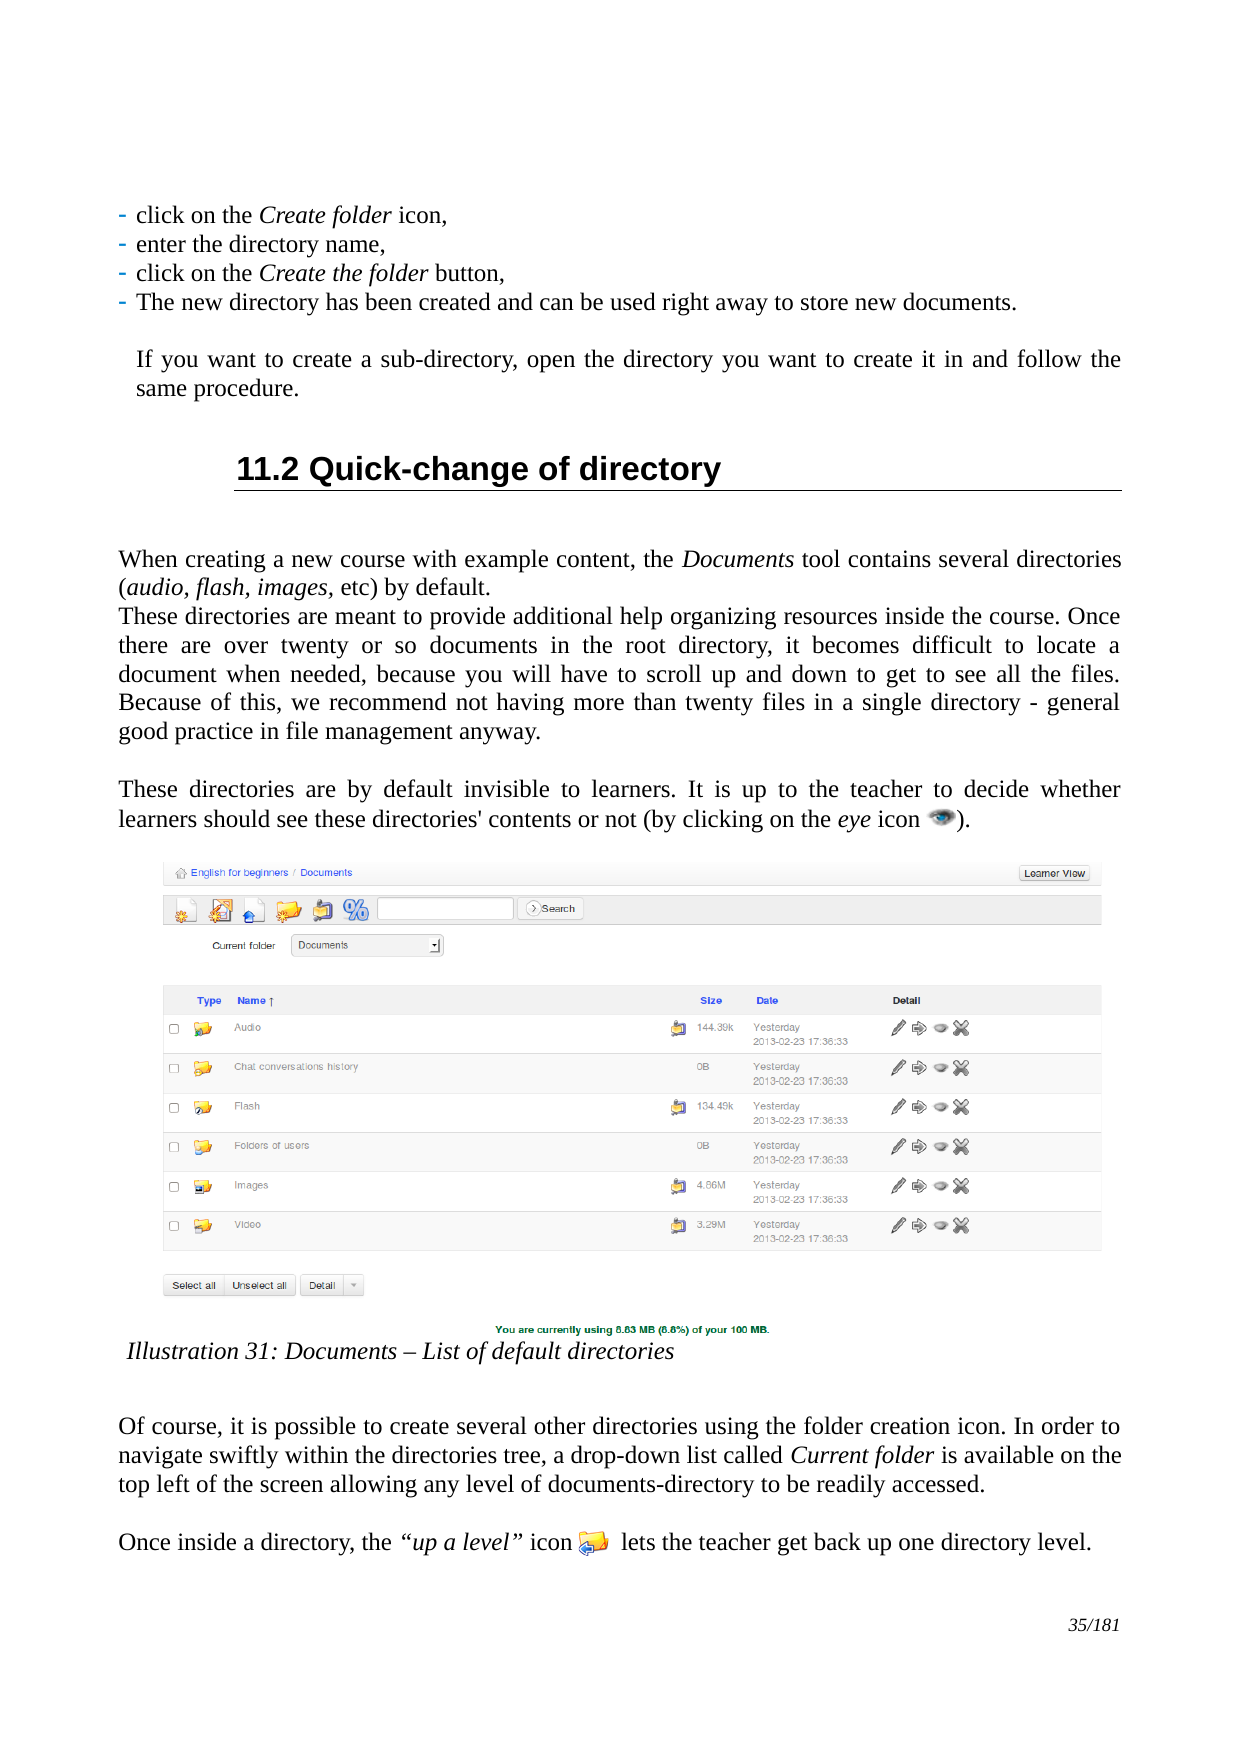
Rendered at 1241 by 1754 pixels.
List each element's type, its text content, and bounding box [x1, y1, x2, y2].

text Once inside a directory, the “up a level” icon [118, 1526, 578, 1556]
picture [151, 862, 1102, 1337]
picture [578, 1526, 609, 1556]
text These directories are meant to provide additional help organizing resources inside the course. Once there are over twenty or so documents in the root directory, it becomes difficult to locate a document when needed, because you will have to scroll up and down to get to see all the files. Because of this, we recommend not having more than twenty files in a single directory - general good practice in file management anyway. [118, 601, 1122, 745]
text Illustration 31: Documents – List of default directories [126, 875, 1127, 1365]
list click on the Create folder icon, [118, 200, 1122, 229]
subtitle Quick-change of directory [234, 449, 1122, 490]
text lets the teacher get back up one directory level. [609, 1526, 1122, 1556]
text These directories are by default invisible to learners. It is up to the teacher to decide whether learners should see these directories' contents or not (by clicking on the eye icon ). [118, 774, 1122, 833]
list enter the directory name, [118, 229, 1122, 258]
text Of course, it is possible to create several other directories using the folder creation icon. In order to navigate swiftly within the directories tree, a drop-down list called Current folder is available on the top left of the screen allowing any level of documents-directory to be readily accessed. [118, 1411, 1122, 1497]
text When creating a new course with example content, the Documents tool contains several directories (audio, flash, images, etc) by default. [118, 544, 1122, 601]
picture [926, 802, 956, 832]
list click on the Create the folder button, [118, 258, 1122, 287]
list The new directory has been created and can be used right away to store new documents. [118, 287, 1122, 315]
list If you want to create a sub-directory, open the directory you want to create it in and follow the same procedure. [118, 344, 1122, 402]
